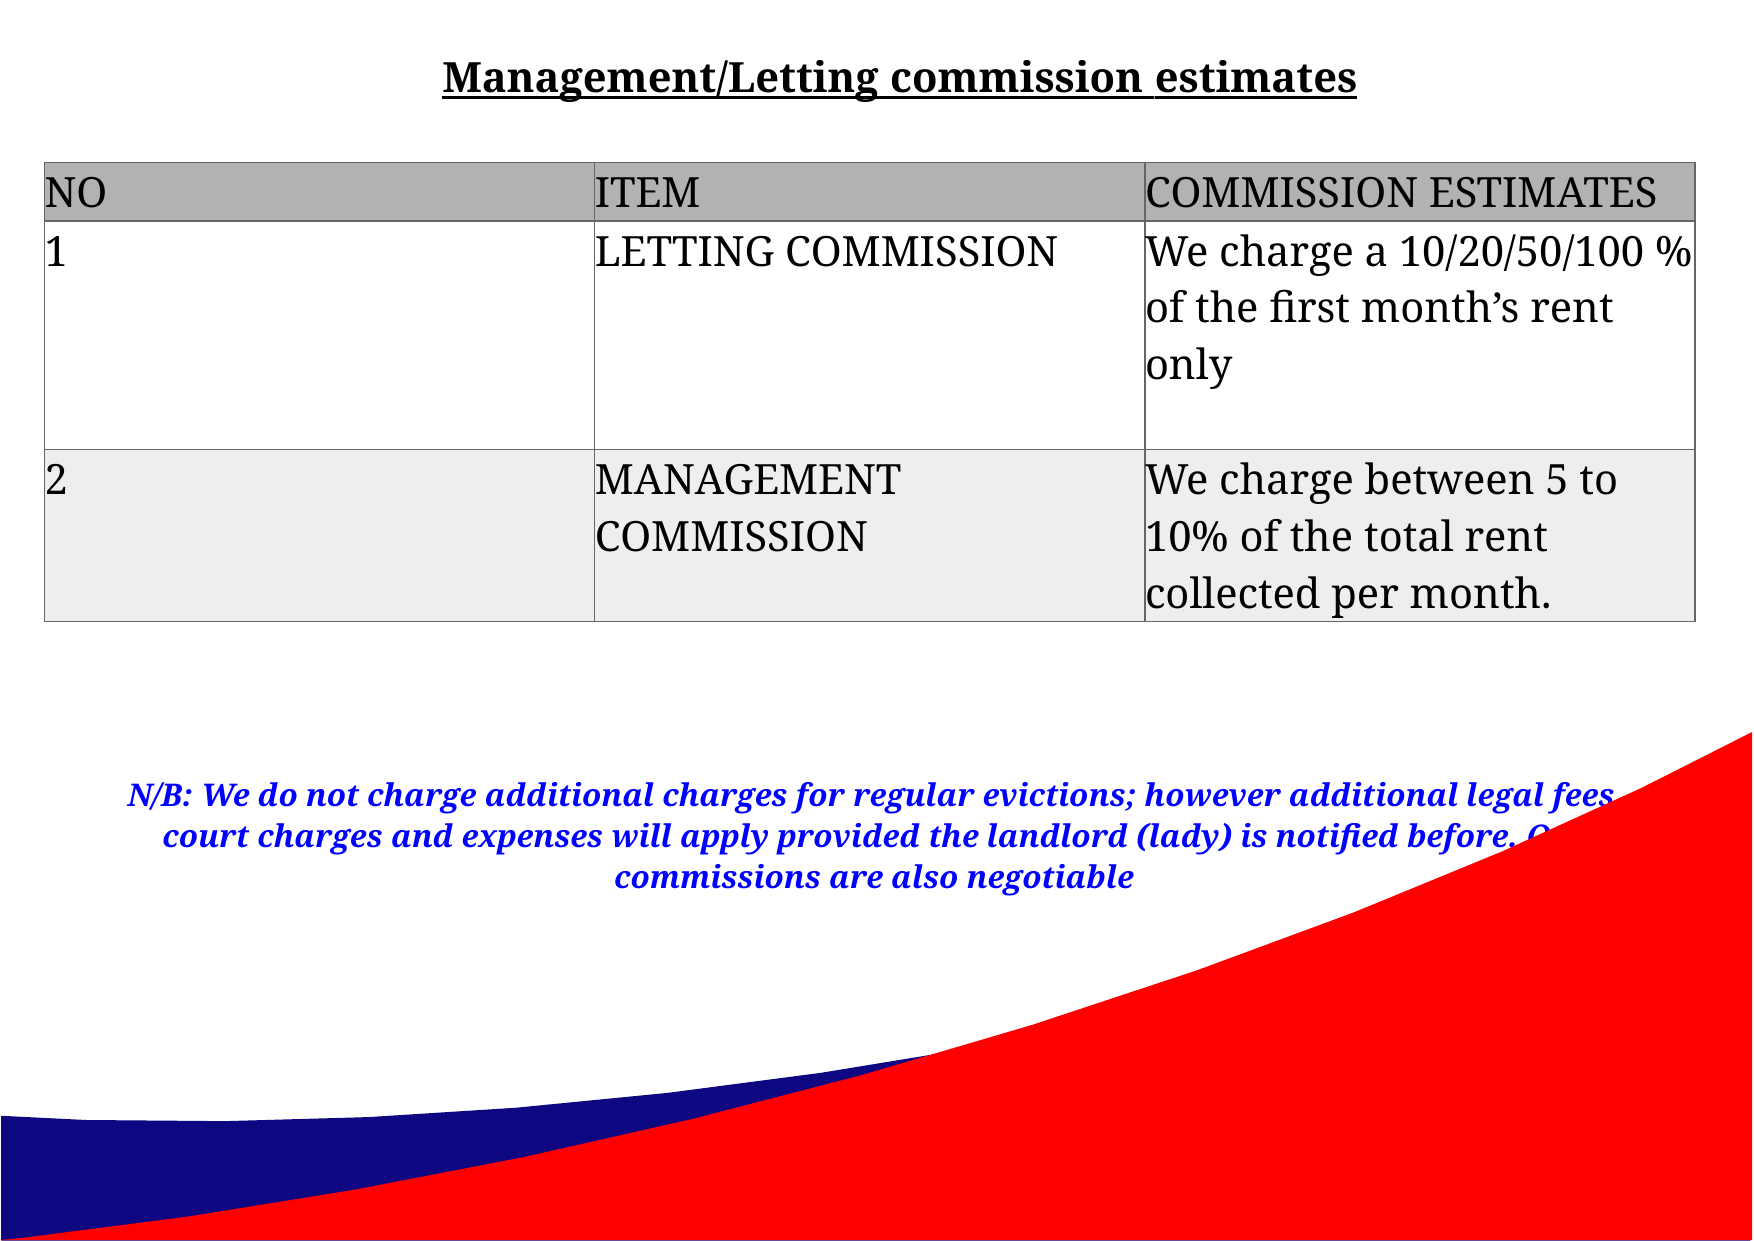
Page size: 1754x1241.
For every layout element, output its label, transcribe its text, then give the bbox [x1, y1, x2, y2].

table_header ITEM [595, 163, 1144, 220]
table_cell MANAGEMENT COMMISSION [595, 450, 1144, 621]
table_cell 1 [45, 222, 594, 449]
table_cell We charge between 5 to 10% of the total rent collected per month. [1146, 450, 1694, 621]
table_cell LETTING COMMISSION [595, 222, 1144, 449]
table_header COMMISSION ESTIMATES [1146, 163, 1694, 220]
text N/B: We do not charge additional charges for regular evictions; however additional legal fees, court charges and expenses will apply provided the landlord (lady) is notified before. Our commissions are also negotiable [112, 773, 1639, 898]
table_header NO [45, 163, 594, 220]
table_cell 2 [45, 450, 594, 621]
table_cell We charge a 10/20/50/100 % of the first month’s rent only [1146, 222, 1694, 449]
text Management/Letting commission estimates [104, 48, 1695, 105]
